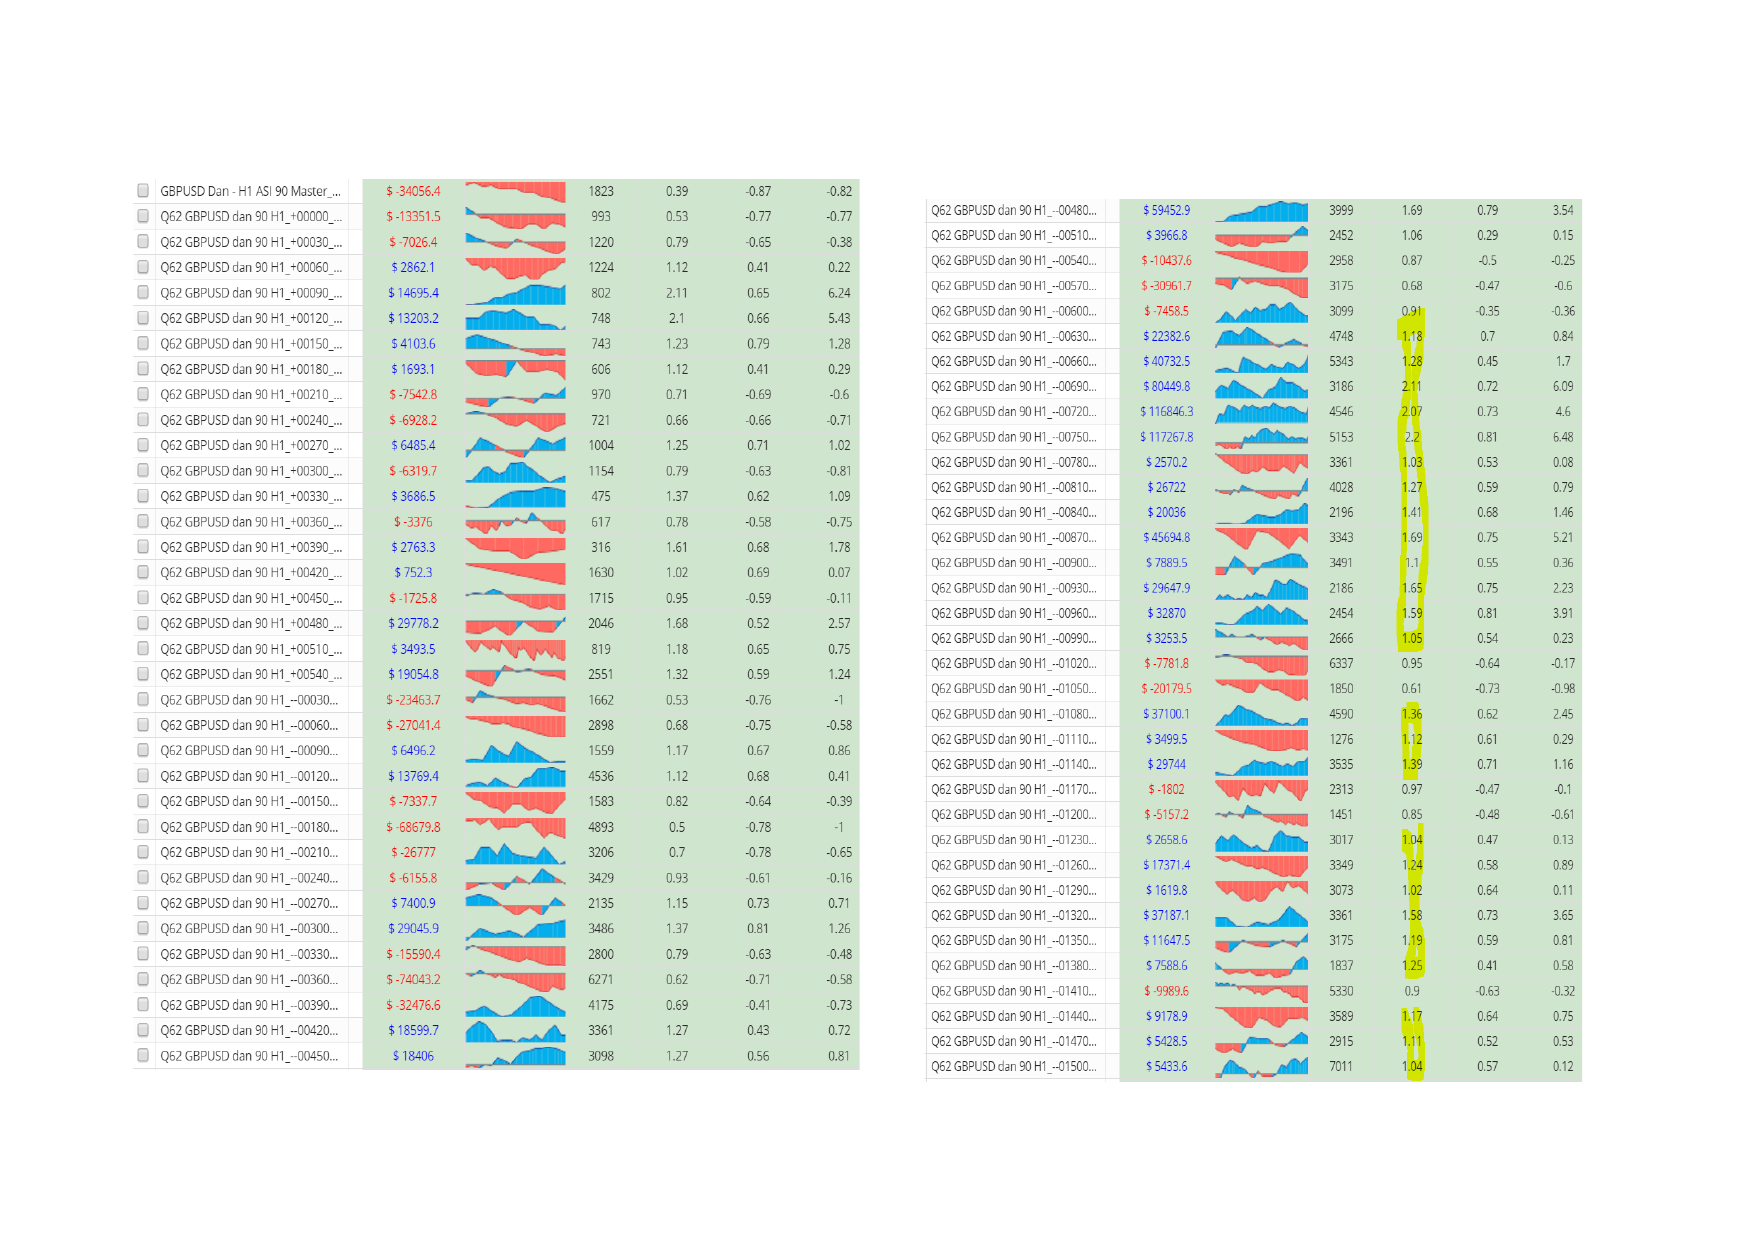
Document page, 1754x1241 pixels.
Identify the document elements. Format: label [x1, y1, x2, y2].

picture [924, 199, 1583, 1082]
picture [133, 179, 860, 1070]
